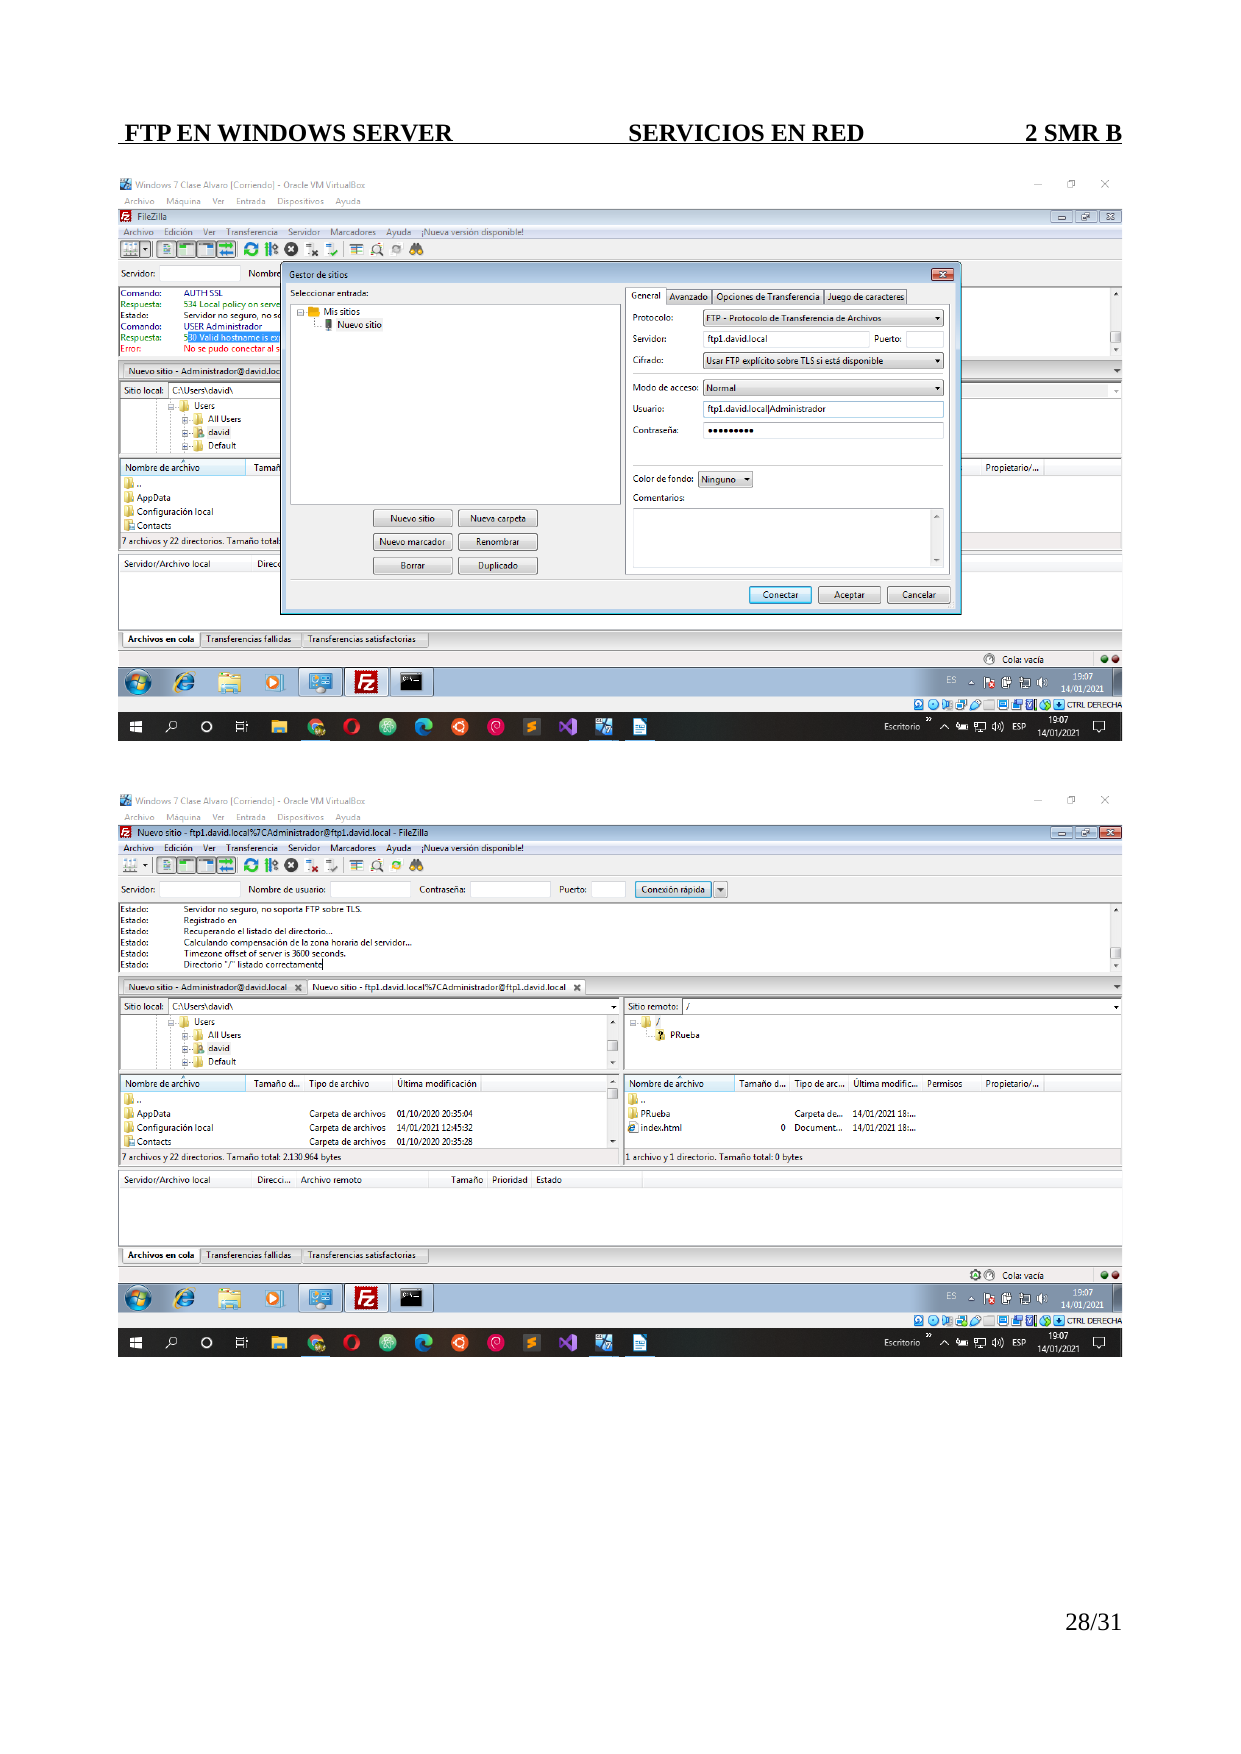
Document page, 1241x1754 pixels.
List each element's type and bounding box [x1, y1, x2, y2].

picture [118, 176, 1123, 741]
picture [118, 792, 1123, 1357]
